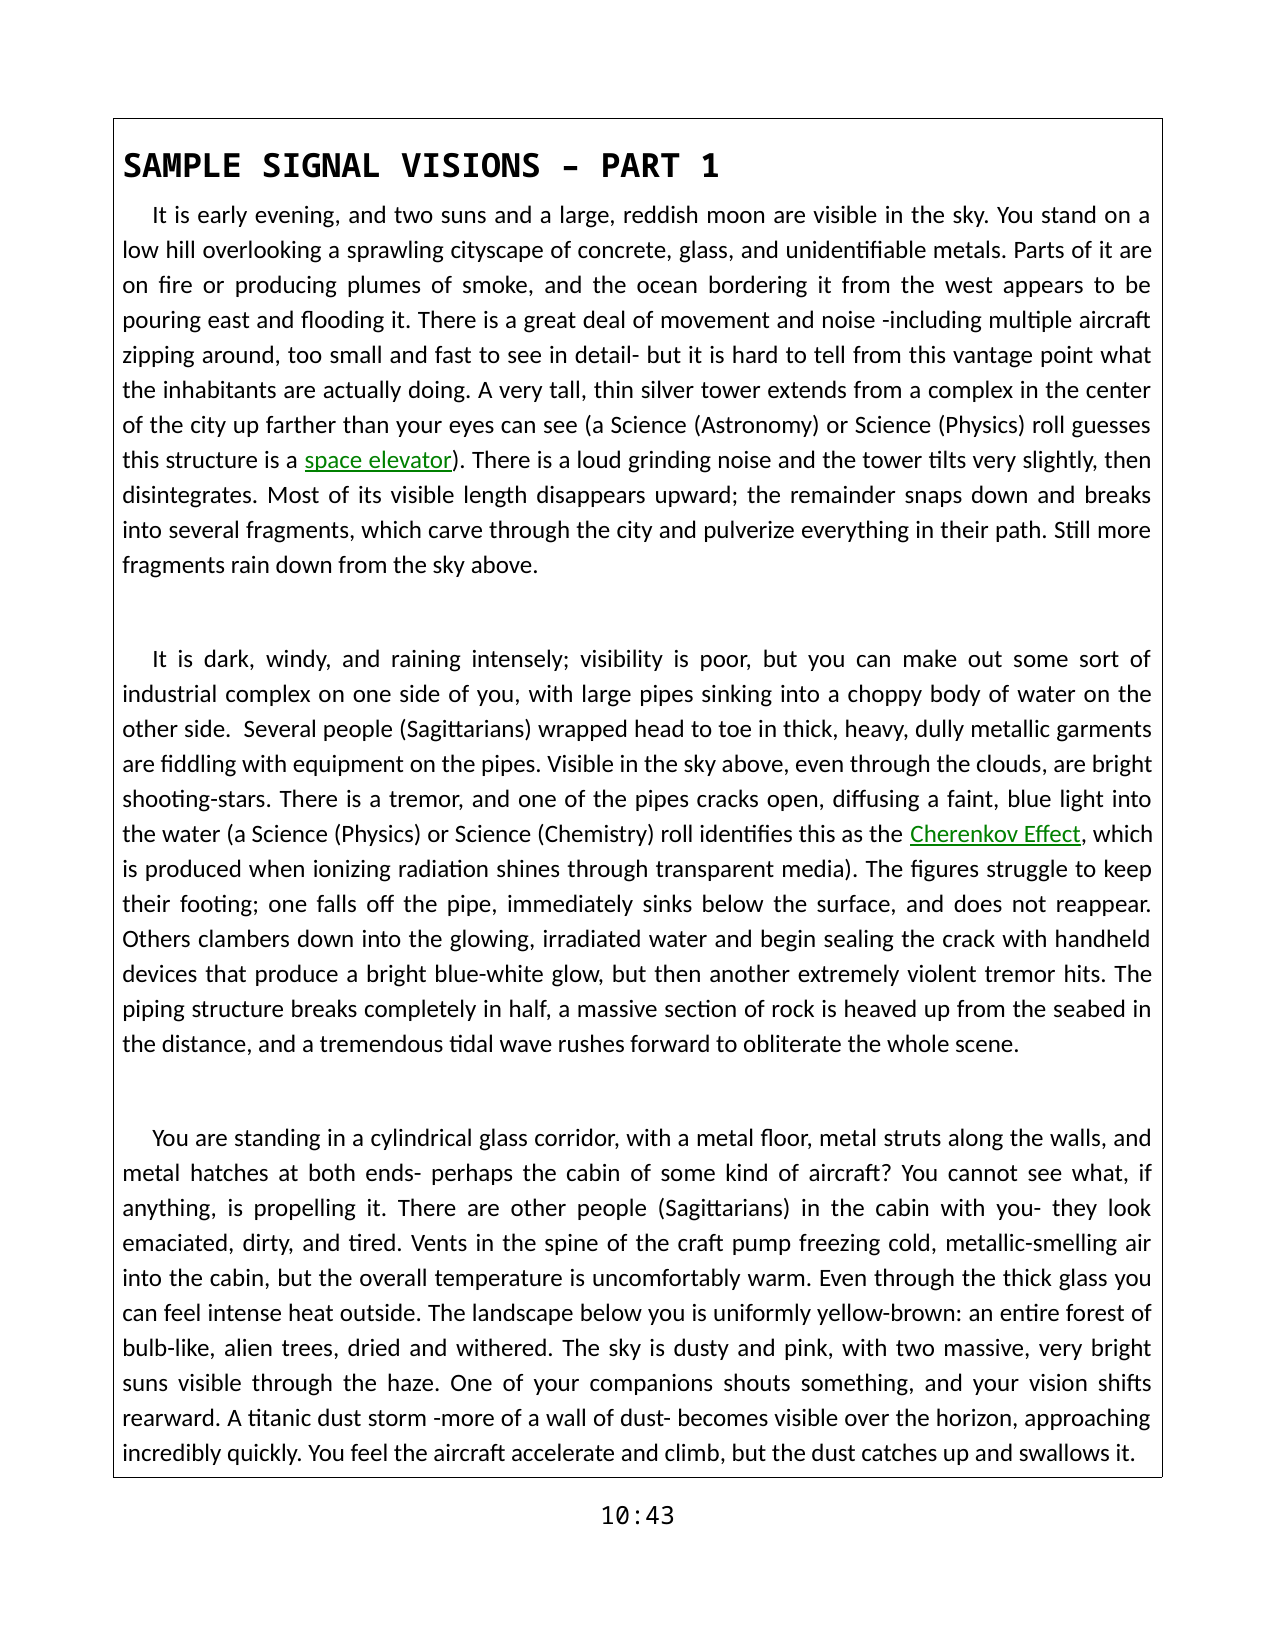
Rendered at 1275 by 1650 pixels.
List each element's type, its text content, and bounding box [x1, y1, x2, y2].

text It is early evening, and two suns and a large, reddish moon are visible in the sky. You stand on a low hill overlooking a sprawling cityscape of concrete, glass, and unidentifiable metals. Parts of it are on fire or producing plumes of smoke, and the ocean bordering it from the west appears to be pouring east and flooding it. There is a great deal of movement and noise -including multiple aircraft zipping around, too small and fast to see in detail- but it is hard to tell from this vantage point what the inhabitants are actually doing. A very tall, thin silver tower extends from a complex in the center of the city up farther than your eyes can see (a Science (Astronomy) or Science (Physics) roll guesses this structure is a space elevator). There is a loud grinding noise and the tower tilts very slightly, then disintegrates. Most of its visible length disappears upward; the remainder snaps down and breaks into several fragments, which carve through the city and pulverize everything in their path. Still more fragments rain down from the sky above. [122, 199, 1153, 580]
subtitle SAMPLE SIGNAL VISIONS – PART 1 [122, 142, 1153, 187]
text It is dark, windy, and raining intensely; visibility is poor, but you can make out some sort of industrial complex on one side of you, with large pipes sinking into a choppy body of water on the other side. Several people (Sagittarians) wrapped head to toe in thick, heavy, dully metallic garments are fiddling with equipment on the pipes. Visible in the sky above, even through the clouds, are bright shooting-stars. There is a tremor, and one of the pipes cracks open, diffusing a faint, blue light into the water (a Science (Physics) or Science (Chemistry) roll identifies this as the Cherenkov Effect, which is produced when ionizing radiation shines through transparent media). The figures struggle to keep their footing; one falls off the pipe, immediately sinks below the surface, and does not reappear. Others clambers down into the glowing, irradiated water and begin sealing the crack with handheld devices that produce a bright blue-white glow, but then another extremely violent tremor hits. The piping structure breaks completely in half, a massive section of rock is heaved up from the seabed in the distance, and a tremendous tidal wave rushes forward to obliterate the whole scene. [122, 643, 1153, 1059]
text You are standing in a cylindrical glass corridor, with a metal floor, metal struts along the walls, and metal hatches at both ends- perhaps the cabin of some kind of aircraft? You cannot see what, if anything, is propelling it. There are other people (Sagittarians) in the cabin with you- they look emaciated, dirty, and tired. Vents in the spine of the craft pump freezing cold, metallic-smelling air into the cabin, but the overall temperature is uncomfortably warm. Even through the thick glass you can feel intense heat outside. The landscape below you is uniformly yellow-brown: an entire forest of bulb-like, alien trees, dried and withered. The sky is dusty and pink, with two massive, very bright suns visible through the haze. One of your companions shouts something, and your vision shifts rearward. A titanic dust storm -more of a wall of dust- becomes visible over the horizon, approaching incredibly quickly. You feel the aircraft accelerate and climb, but the dust catches up and swallows it. [122, 1122, 1153, 1468]
